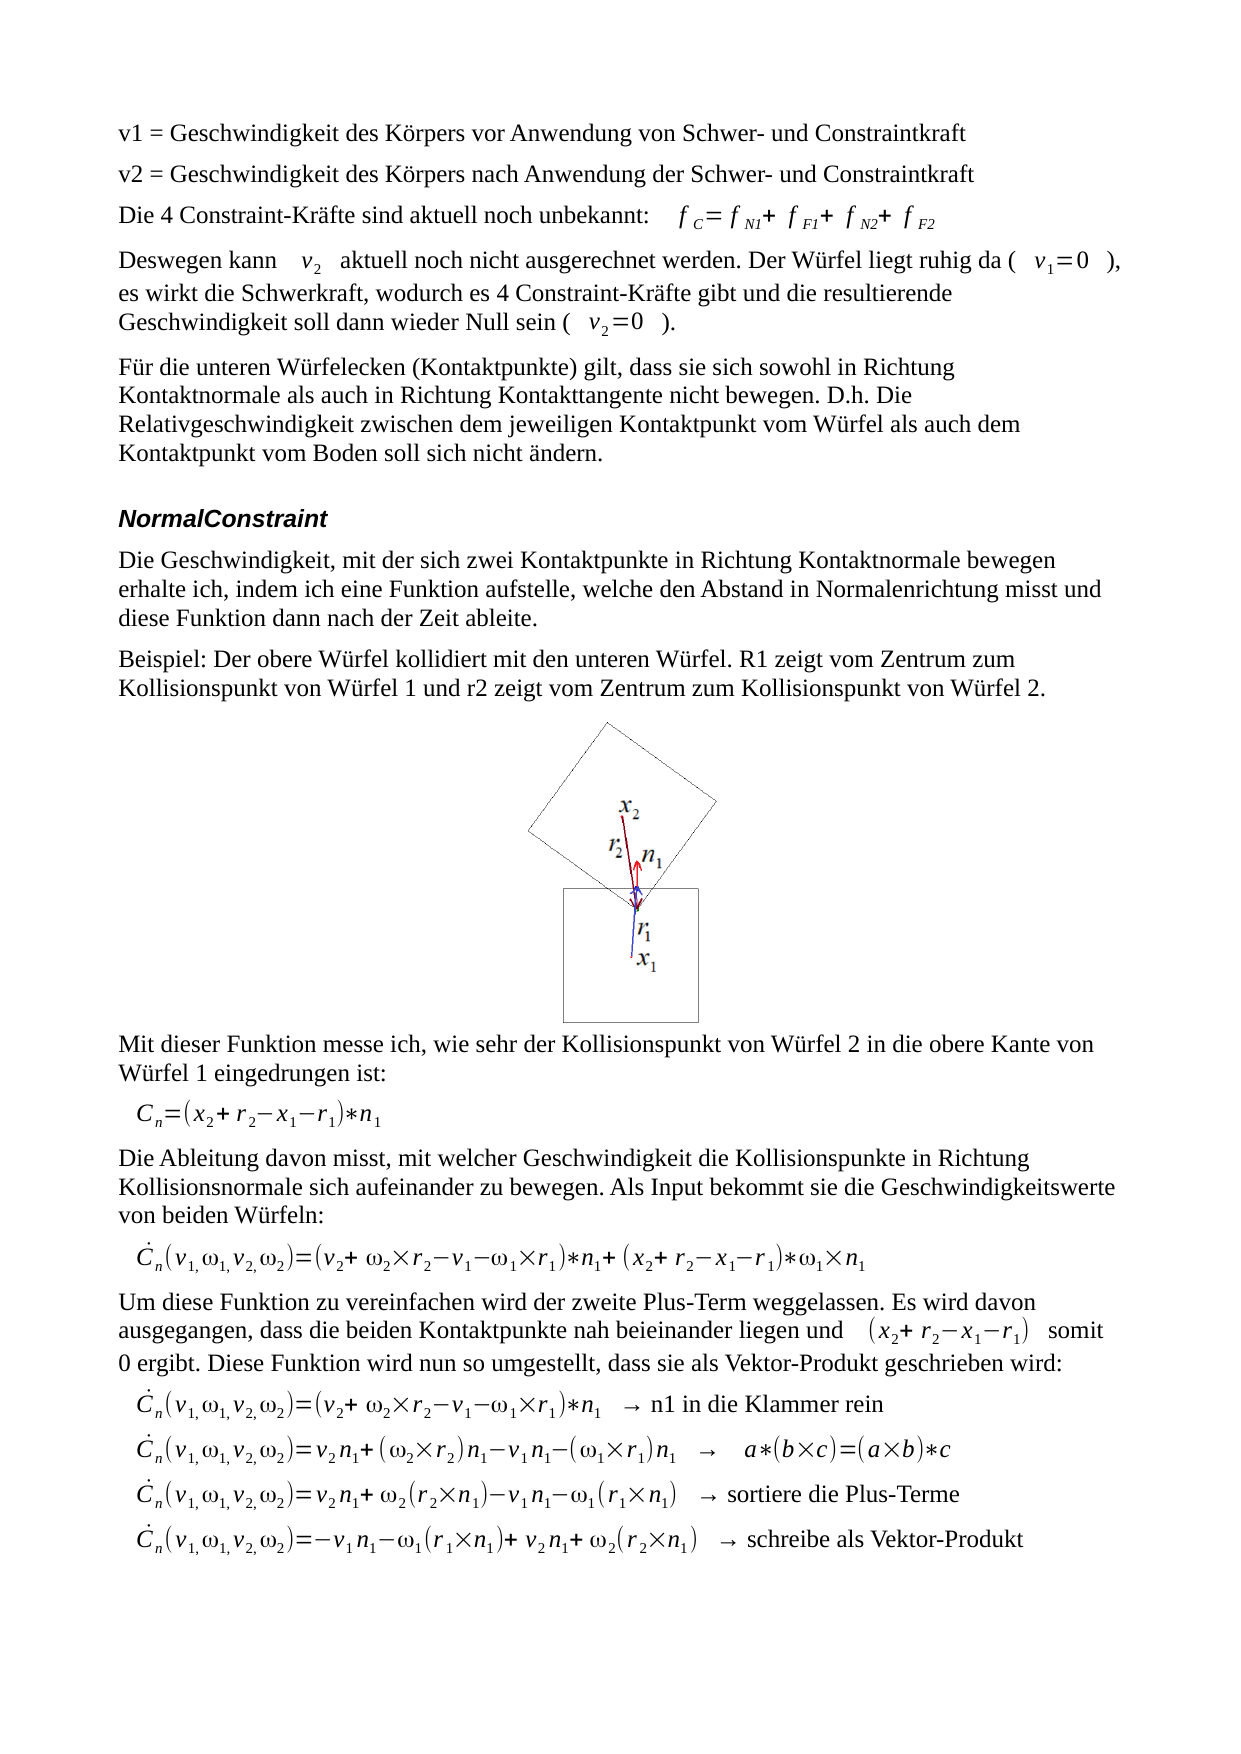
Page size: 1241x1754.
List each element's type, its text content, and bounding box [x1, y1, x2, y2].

text Mit dieser Funktion messe ich, wie sehr der Kollisionspunkt von Würfel 2 in die obere Kante von Würfel 1 eingedrungen ist: [118, 714, 1122, 1087]
text → sortiere die Plus-Terme [118, 1479, 1122, 1511]
text Für die unteren Würfelecken (Kontaktpunkte) gilt, dass sie sich sowohl in Richtung Kontaktnormale als auch in Richtung Kontakttangente nicht bewegen. D.h. Die Relativgeschwindigkeit zwischen dem jeweiligen Kontaktpunkt vom Würfel als auch dem Kontaktpunkt vom Boden soll sich nicht ändern. [118, 352, 1122, 467]
text Um diese Funktion zu vereinfachen wird der zweite Plus-Term weggelassen. Es wird davon ausgegangen, dass die beiden Kontaktpunkte nah beieinander liegen und somit 0 ergibt. Diese Funktion wird nun so umgestellt, dass sie als Vektor-Produkt geschrieben wird: [118, 1287, 1122, 1377]
text → [118, 1434, 1122, 1466]
text Die Geschwindigkeit, mit der sich zwei Kontaktpunkte in Richtung Kontaktnormale bewegen erhalte ich, indem ich eine Funktion aufstelle, welche den Abstand in Normalenrichtung misst und diese Funktion dann nach der Zeit ableite. [118, 545, 1122, 632]
text Die Ableitung davon misst, mit welcher Geschwindigkeit die Kollisionspunkte in Richtung Kollisionsnormale sich aufeinander zu bewegen. Als Input bekommt sie die Geschwindigkeitswerte von beiden Würfeln: [118, 1143, 1122, 1229]
text v2 = Geschwindigkeit des Körpers nach Anwendung der Schwer- und Constraintkraft [118, 159, 1122, 188]
text Deswegen kann aktuell noch nicht ausgerechnet werden. Der Würfel liegt ruhig da (), es wirkt die Schwerkraft, wodurch es 4 Constraint-Kräfte gibt und die resultierende Geschwindigkeit soll dann wieder Null sein (). [118, 246, 1122, 339]
text → n1 in die Klammer rein [118, 1389, 1122, 1421]
subtitle NormalConstraint [118, 504, 1122, 533]
picture [519, 714, 722, 1029]
text Die 4 Constraint-Kräfte sind aktuell noch unbekannt: [118, 201, 1122, 233]
text Beispiel: Der obere Würfel kollidiert mit den unteren Würfel. R1 zeigt vom Zentrum zum Kollisionspunkt von Würfel 1 und r2 zeigt vom Zentrum zum Kollisionspunkt von Würfel 2. [118, 644, 1122, 702]
text v1 = Geschwindigkeit des Körpers vor Anwendung von Schwer- und Constraintkraft [118, 118, 1122, 147]
text → schreibe als Vektor-Produkt [118, 1524, 1122, 1556]
